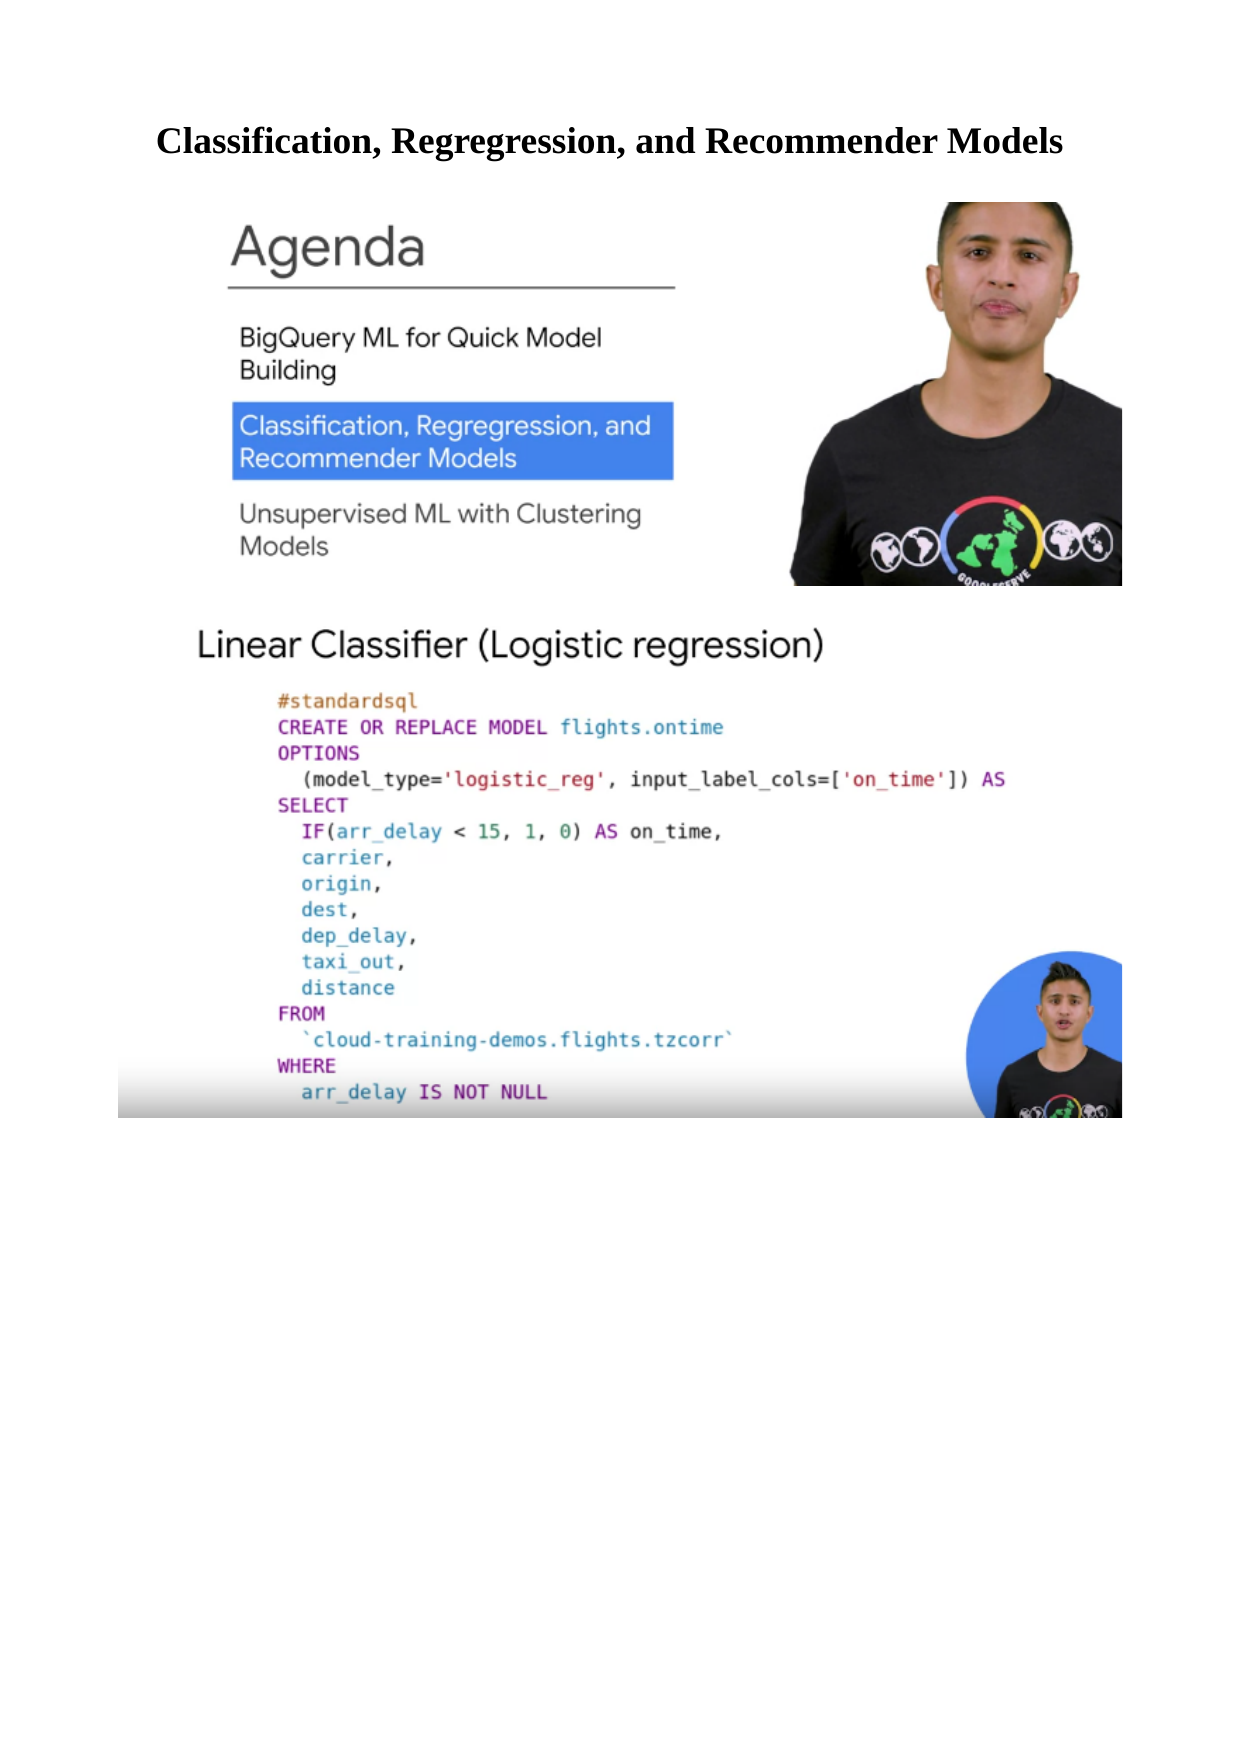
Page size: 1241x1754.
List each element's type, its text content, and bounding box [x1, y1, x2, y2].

subtitle Classification, Regregression, and Recommender Models [118, 118, 1122, 161]
picture [118, 202, 1123, 586]
picture [118, 614, 1123, 1118]
